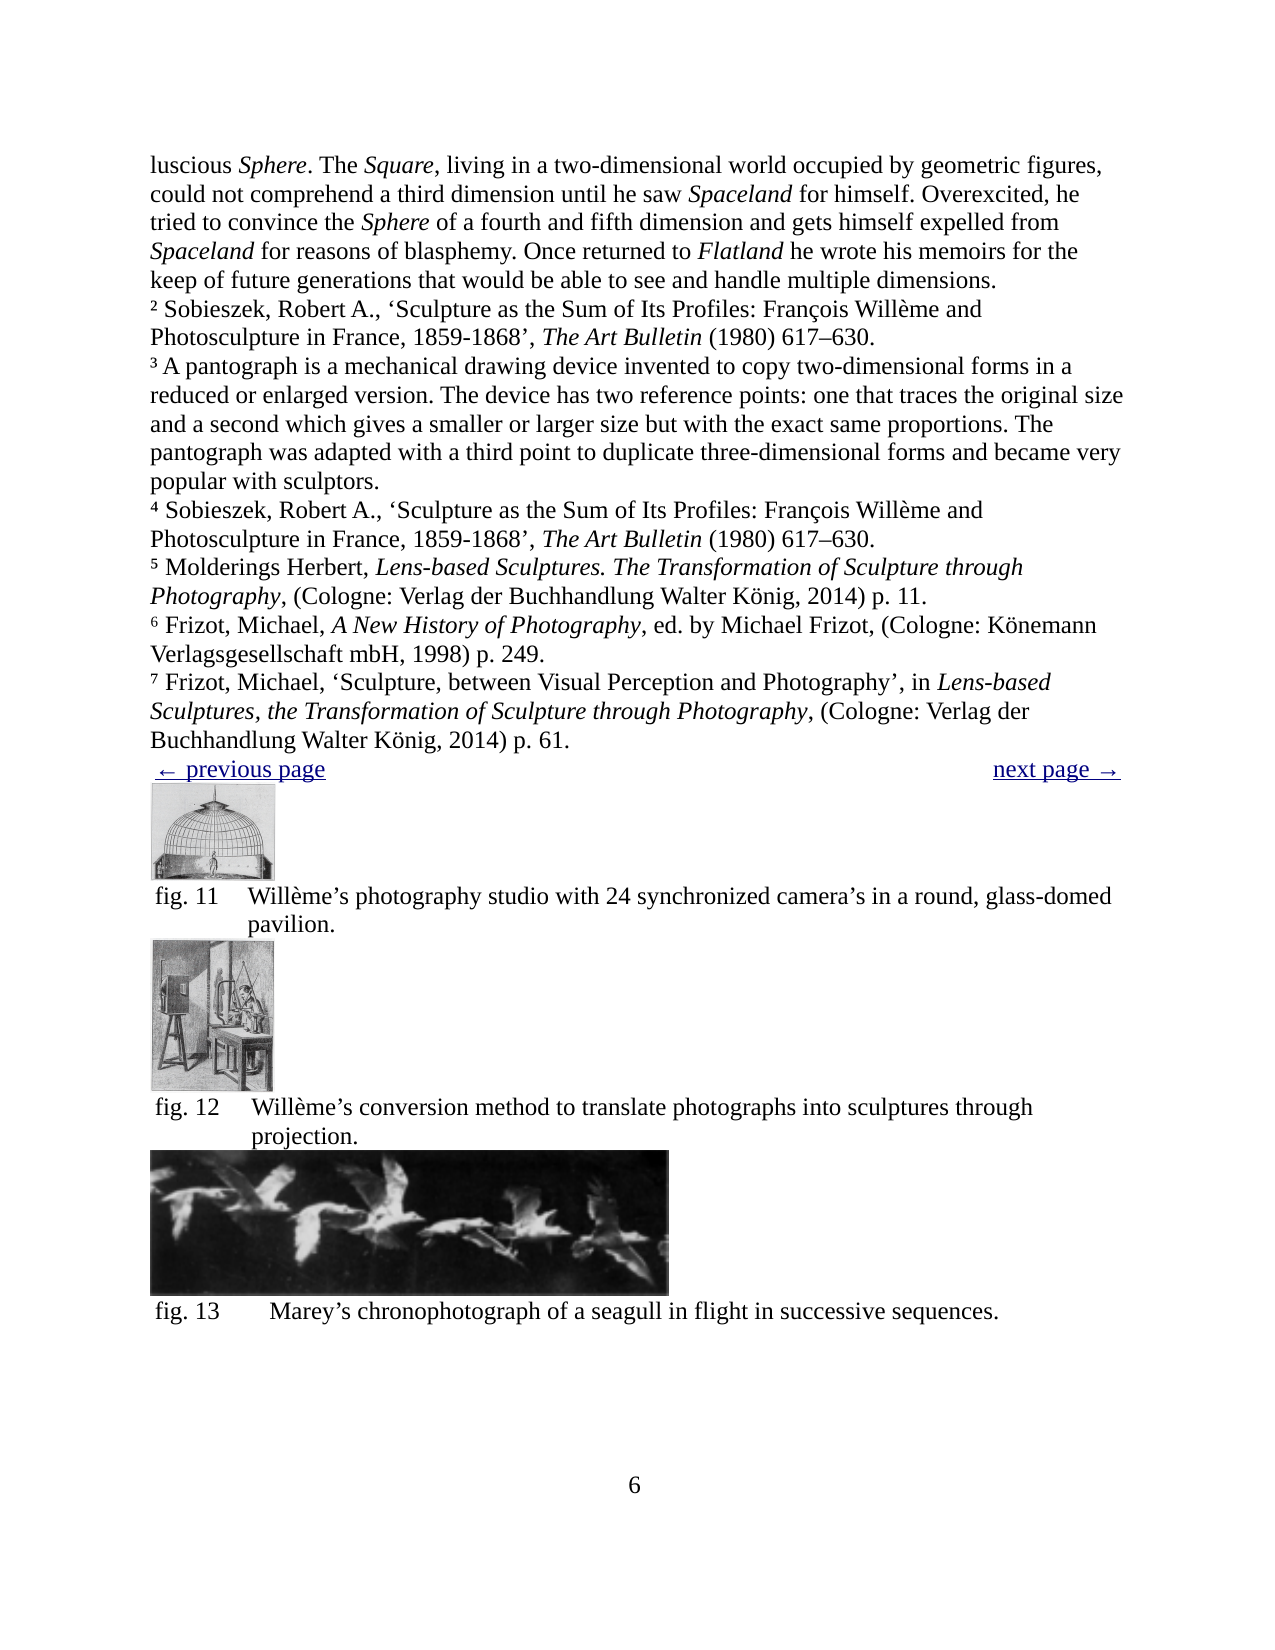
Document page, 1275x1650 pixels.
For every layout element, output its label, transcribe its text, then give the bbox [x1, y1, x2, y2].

table_header fig. 13 [150, 1296, 265, 1324]
table_header Willème’s photography studio with 24 synchronized camera’s in a round, glass-domed pavilion. [243, 881, 1125, 938]
picture [150, 1150, 669, 1296]
table_header fig. 12 [150, 1093, 246, 1150]
table_header Willème’s conversion method to translate photographs into sculptures through projection. [246, 1093, 1125, 1150]
table_header ← previous page [150, 754, 651, 782]
table_header fig. 11 [150, 881, 243, 938]
text luscious Sphere. The Square, living in a two-dimensional world occupied by geometric figures, could not comprehend a third dimension until he saw Spaceland for himself. Overexcited, he tried to convince the Sphere of a fourth and fifth dimension and gets himself expelled from Spaceland for reasons of blasphemy. Once returned to Flatland he wrote his memoirs for the keep of future generations that would be able to see and handle multiple dimensions. ² Sobieszek, Robert A., ‘Sculpture as the Sum of Its Profiles: François Willème and Photosculpture in France, 1859-1868’, The Art Bulletin (1980) 617–630. ³ A pantograph is a mechanical drawing device invented to copy two-dimensional forms in a reduced or enlarged version. The device has two reference points: one that traces the original size and a second which gives a smaller or larger size but with the exact same proportions. The pantograph was adapted with a third point to duplicate three-dimensional forms and became very popular with sculptors. ⁴ Sobieszek, Robert A., ‘Sculpture as the Sum of Its Profiles: François Willème and Photosculpture in France, 1859-1868’, The Art Bulletin (1980) 617–630. ⁵ Molderings Herbert, Lens-based Sculptures. The Transformation of Sculpture through Photography, (Cologne: Verlag der Buchhandlung Walter König, 2014) p. 11. ⁶ Frizot, Michael, A New History of Photography, ed. by Michael Frizot, (Cologne: Könemann Verlagsgesellschaft mbH, 1998) p. 249. ⁷ Frizot, Michael, ‘Sculpture, between Visual Perception and Photography’, in Lens-based Sculptures, the Transformation of Sculpture through Photography, (Cologne: Verlag der Buchhandlung Walter König, 2014) p. 61. [150, 150, 1125, 754]
picture [150, 782, 276, 881]
table_header Marey’s chronophotograph of a seagull in flight in successive sequences. [265, 1296, 1125, 1324]
table_header next page → [651, 754, 1125, 782]
picture [150, 938, 275, 1093]
